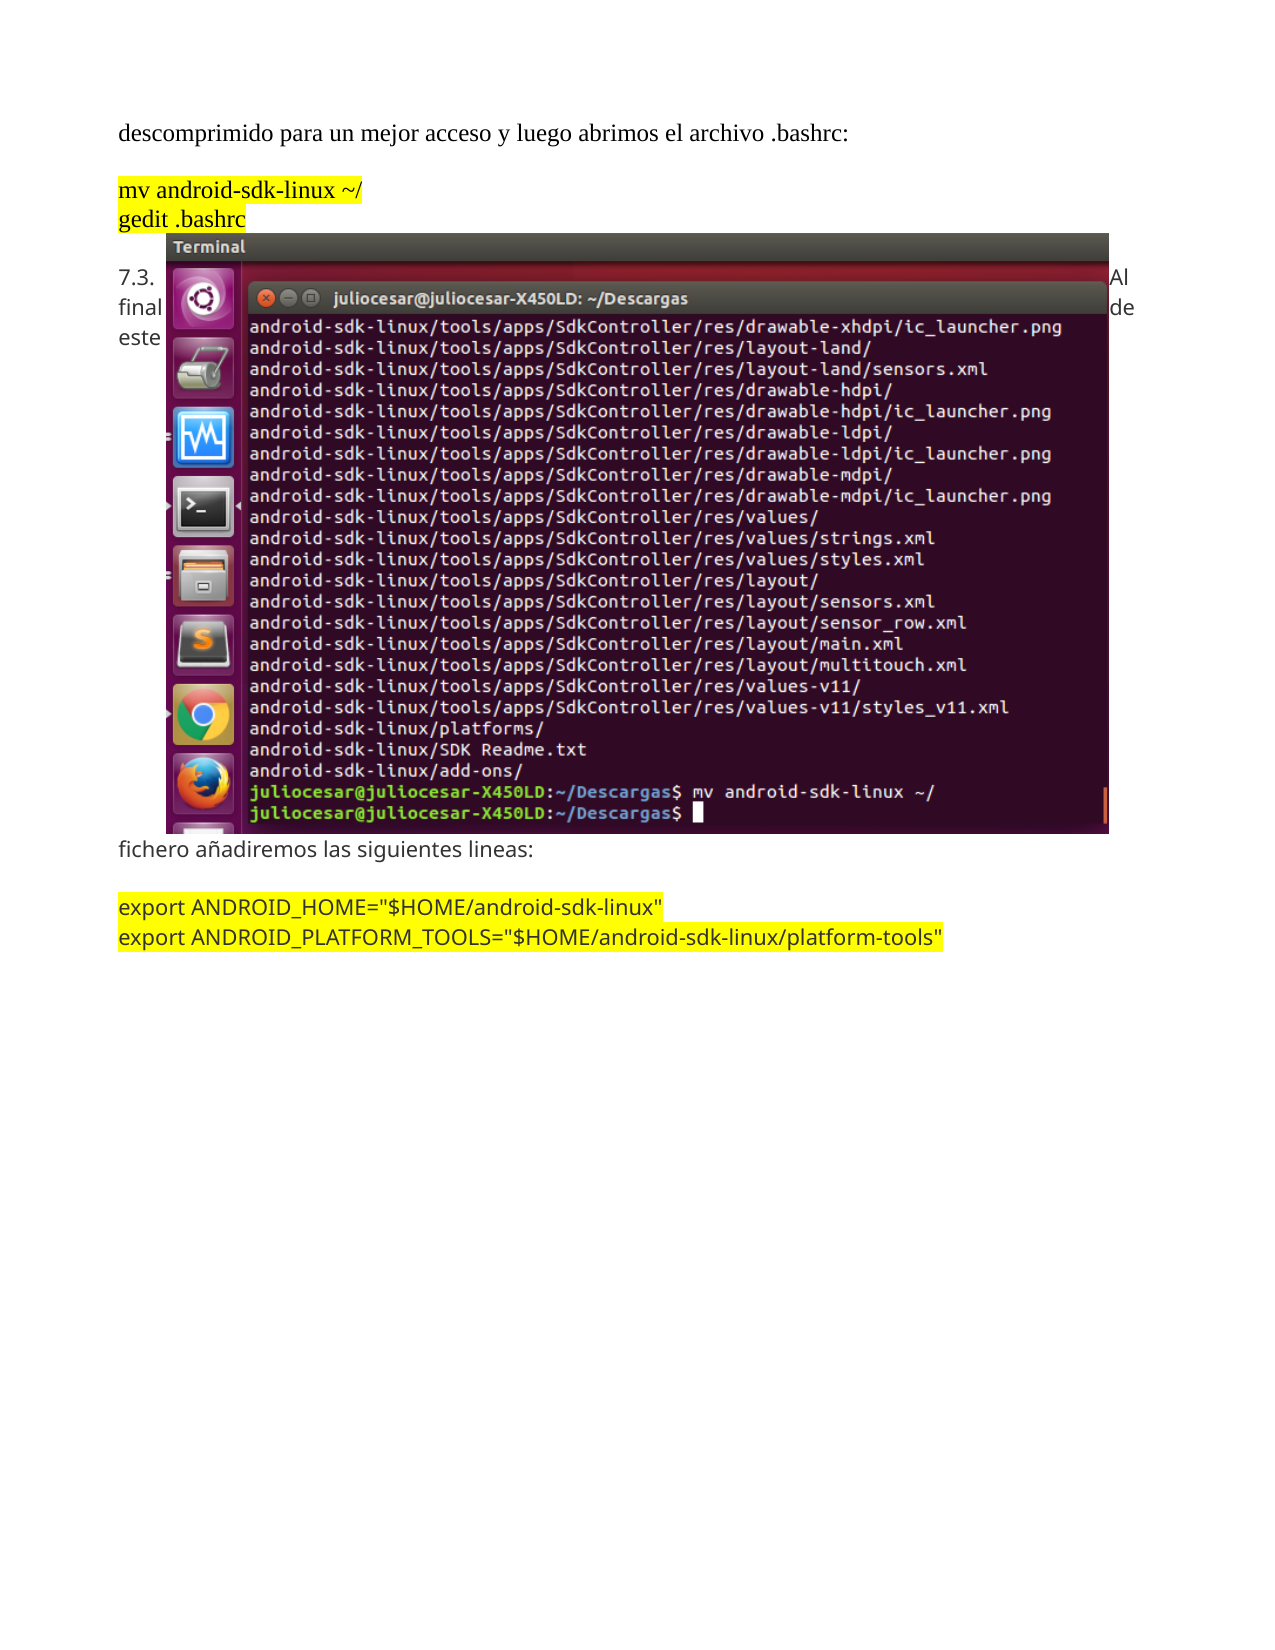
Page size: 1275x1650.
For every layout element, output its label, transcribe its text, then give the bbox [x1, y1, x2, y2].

text export ANDROID_PLATFORM_TOOLS="$HOME/android-sdk-linux/platform-tools" [118, 922, 1157, 952]
text gedit .bashrc [118, 204, 1157, 233]
text export ANDROID_HOME="$HOME/android-sdk-linux" [118, 892, 1157, 922]
list Movemos el descomprimido para un mejor acceso y luego abrimos el archivo .bashrc: [118, 118, 1157, 147]
list Al final de este fichero añadiremos las siguientes lineas: [118, 262, 1157, 863]
text mv android-sdk-linux ~/ [118, 176, 1157, 204]
